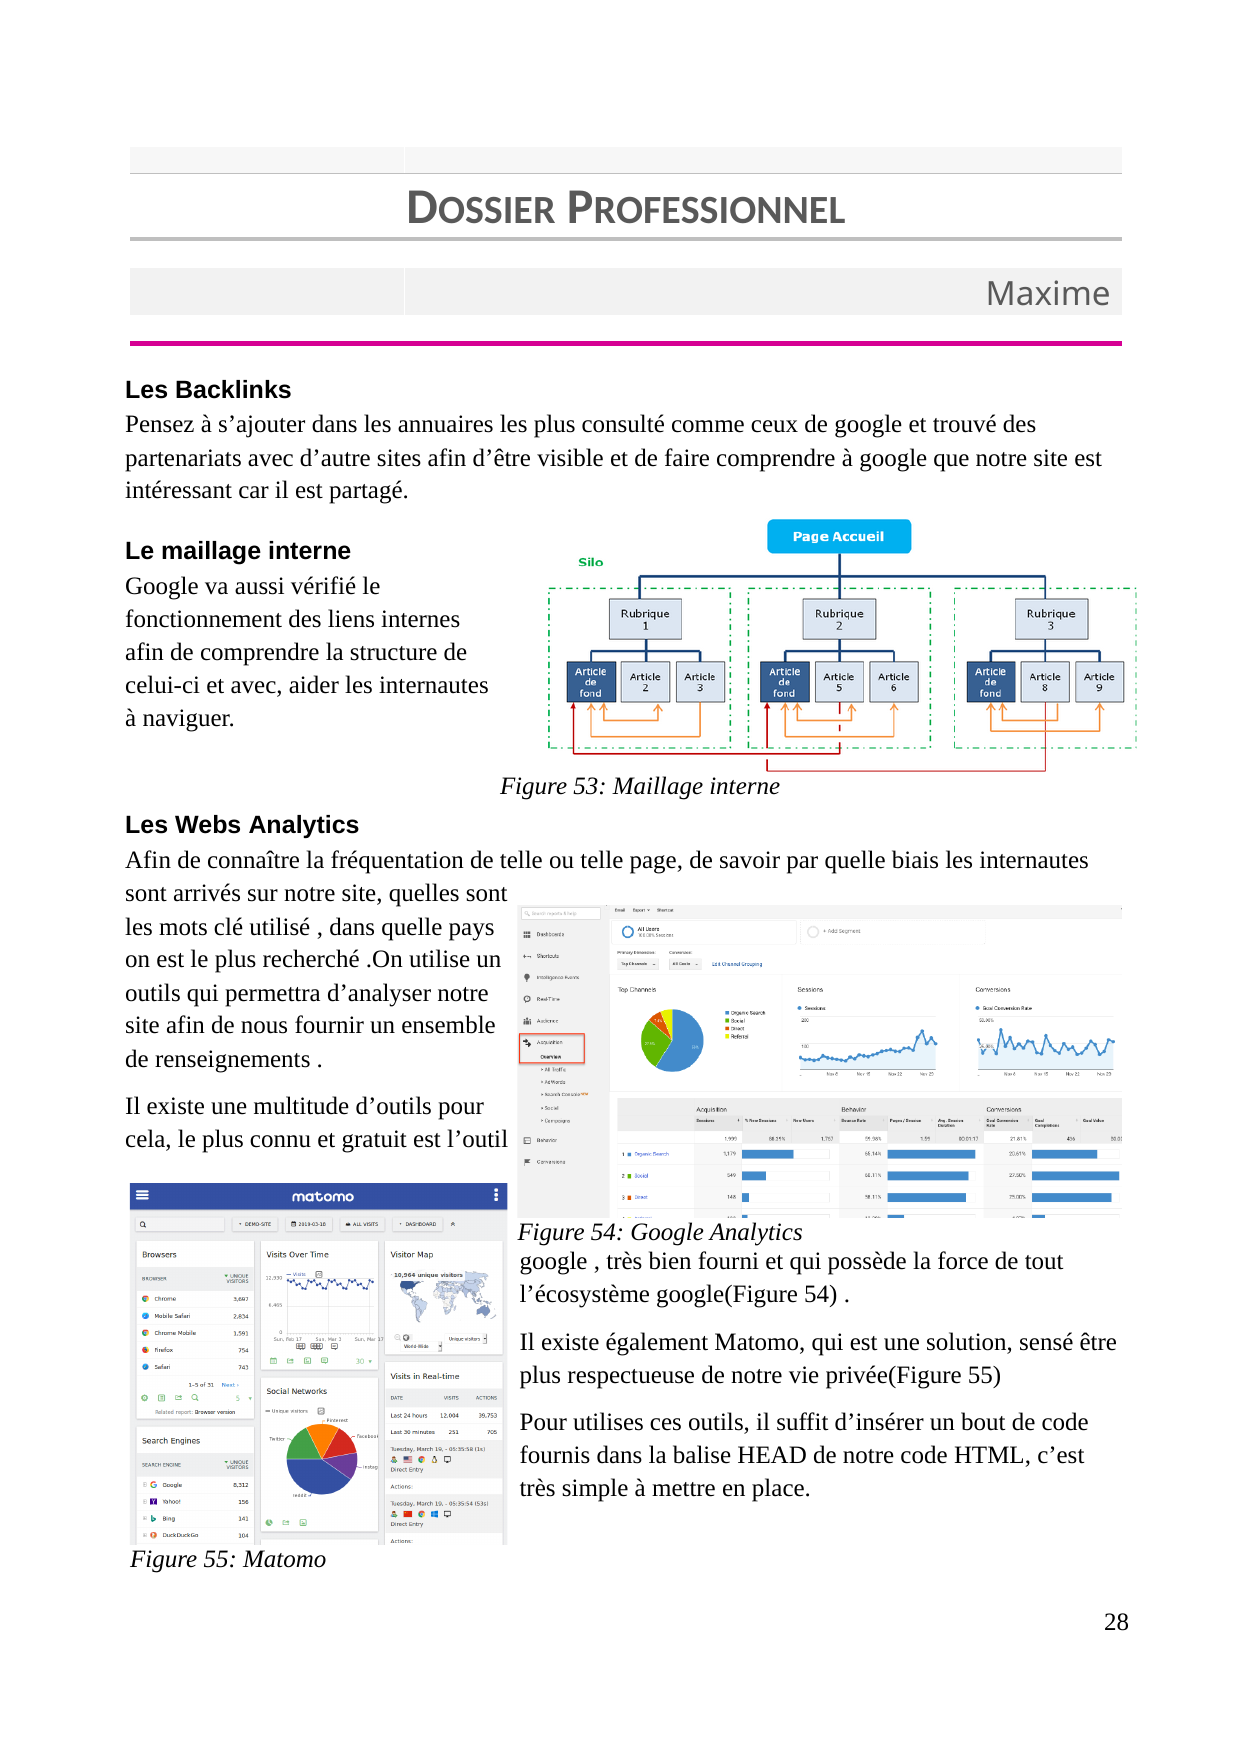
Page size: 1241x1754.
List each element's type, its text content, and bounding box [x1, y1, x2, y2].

text Figure 53: Maillage interne [500, 772, 1137, 800]
text Il existe également Matomo, qui est une solution, sensé être plus respectueuse de notre vie privée(Figure 55) [508, 1327, 1123, 1388]
text Pensez à s’ajouter dans les annuaires les plus consulté comme ceux de google et trouvé des partenariats avec d’autre sites afin d’être visible et de faire comprendre à google que notre site est intéressant car il est partagé. [125, 409, 1123, 504]
text Il existe une multitude d’outils pour cela, le plus connu et gratuit est l’outil google , très bien fourni et qui possède la force de tout l’écosystème google(Figure 54) . [125, 1091, 1123, 1308]
subtitle [500, 506, 1137, 518]
text Figure 54: Google Analytics [517, 1218, 1122, 1246]
subtitle Les Webs Analytics [125, 811, 1123, 839]
subtitle Le maillage interne [125, 536, 499, 564]
subtitle Les Backlinks [125, 374, 1123, 403]
picture [517, 905, 1122, 1218]
text Google va aussi vérifié le fonctionnement des liens internes afin de comprendre la structure de celui-ci et avec, aider les internautes à naviguer. [125, 571, 499, 732]
text Afin de connaître la fréquentation de telle ou telle page, de savoir par quelle biais les internautes sont arrivés sur notre site, quelles sont les mots clé utilisé , dans quelle pays on est le plus recherché .On utilise un outils qui permettra d’analyser notre site afin de nous fournir un ensemble de renseignements . [125, 846, 1123, 1072]
text Figure 55: Matomo [130, 1545, 507, 1573]
picture [499, 518, 1137, 772]
picture [129, 1183, 508, 1545]
text Pour utilises ces outils, il suffit d’insérer un bout de code fournis dans la balise HEAD de notre code HTML, c’est très simple à mettre en place. [508, 1407, 1123, 1502]
